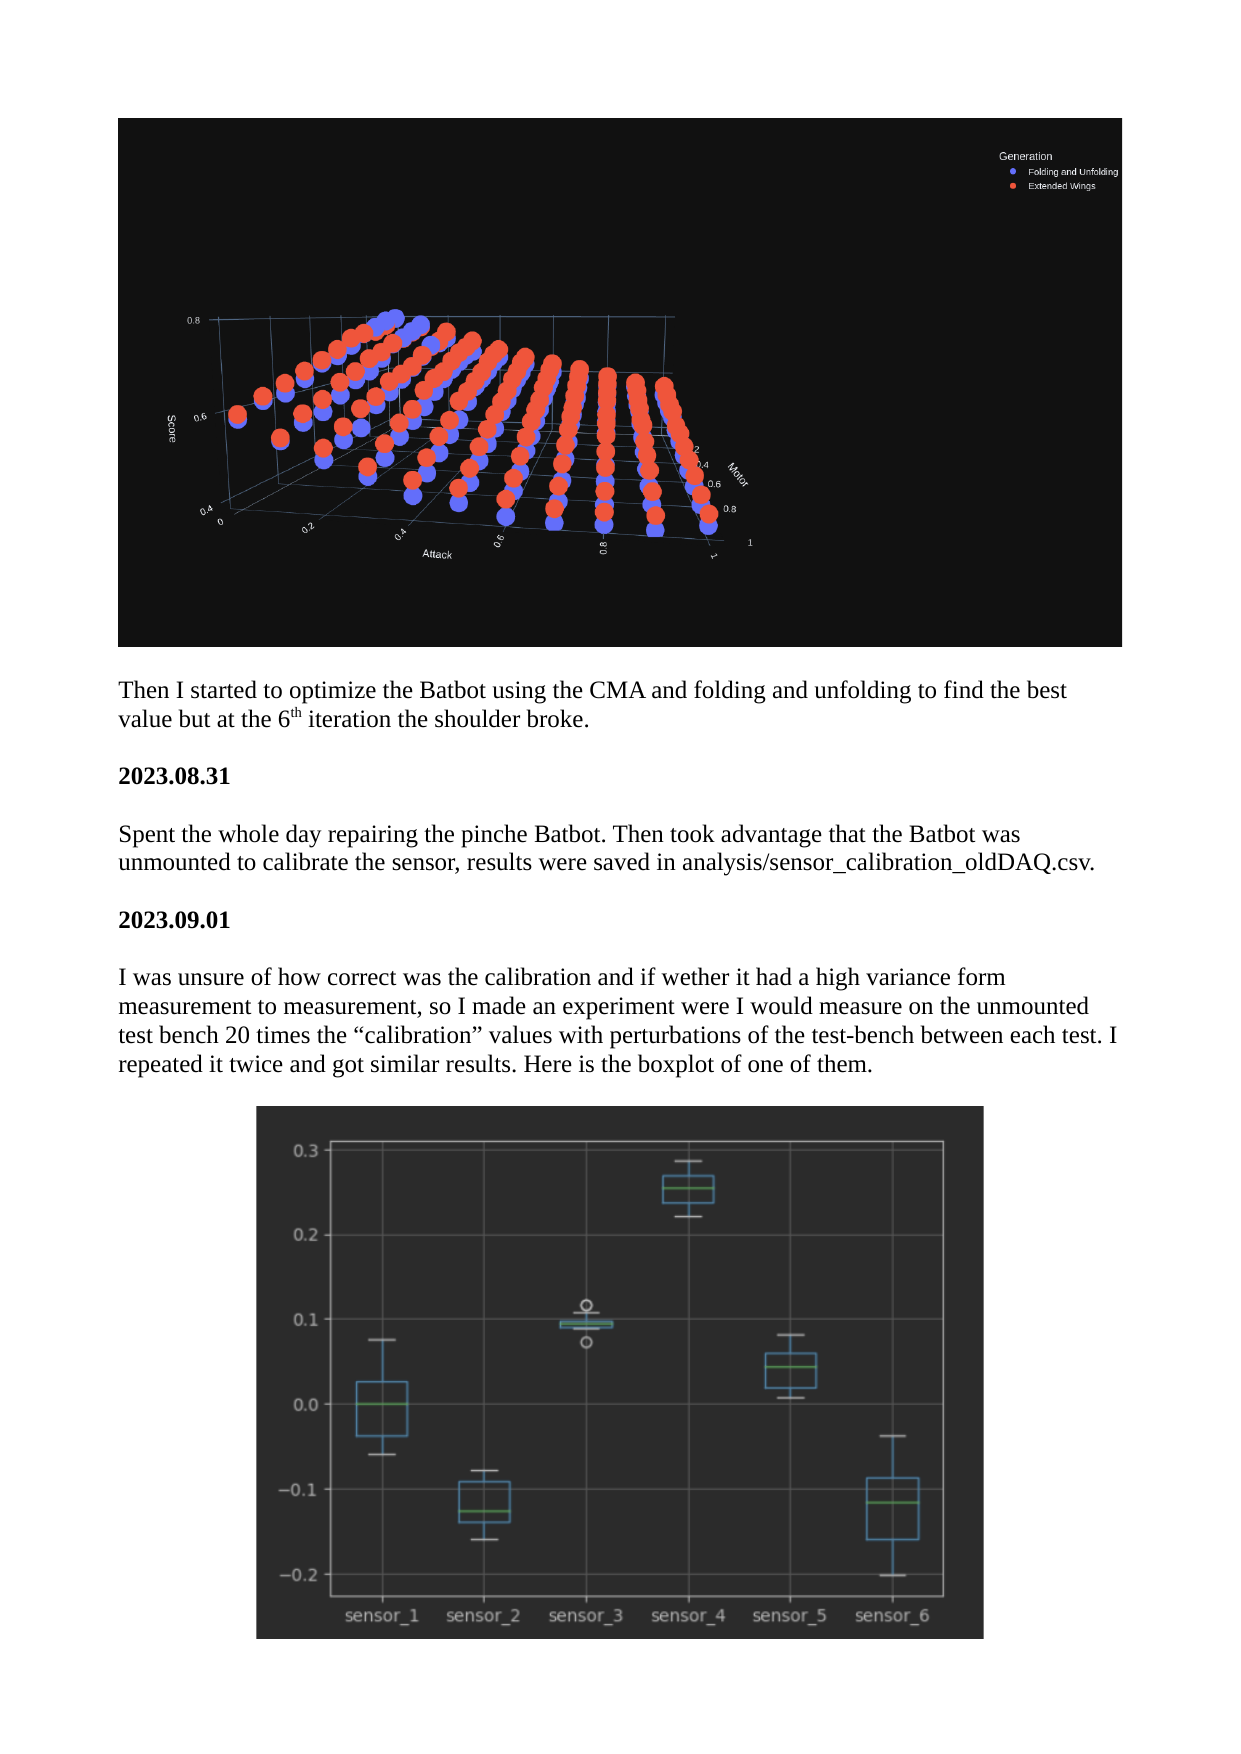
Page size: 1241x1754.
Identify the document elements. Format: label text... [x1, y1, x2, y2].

text 2023.08.31 [118, 761, 1122, 790]
text Then I started to optimize the Batbot using the CMA and folding and unfolding to find the best value but at the 6th iteration the shoulder broke. [118, 675, 1122, 732]
text 2023.09.01 [118, 905, 1122, 934]
text Spent the whole day repairing the pinche Batbot. Then took advantage that the Batbot was unmounted to calibrate the sensor, results were saved in analysis/sensor_calibration_oldDAQ.csv. [118, 819, 1122, 876]
picture [256, 1106, 984, 1639]
text I was unsure of how correct was the calibration and if wether it had a high variance form measurement to measurement, so I made an experiment were I would measure on the unmounted test bench 20 times the “calibration” values with perturbations of the test-bench between each test. I repeated it twice and got similar results. Here is the boxplot of one of them. [118, 962, 1122, 1077]
picture [118, 118, 1123, 647]
